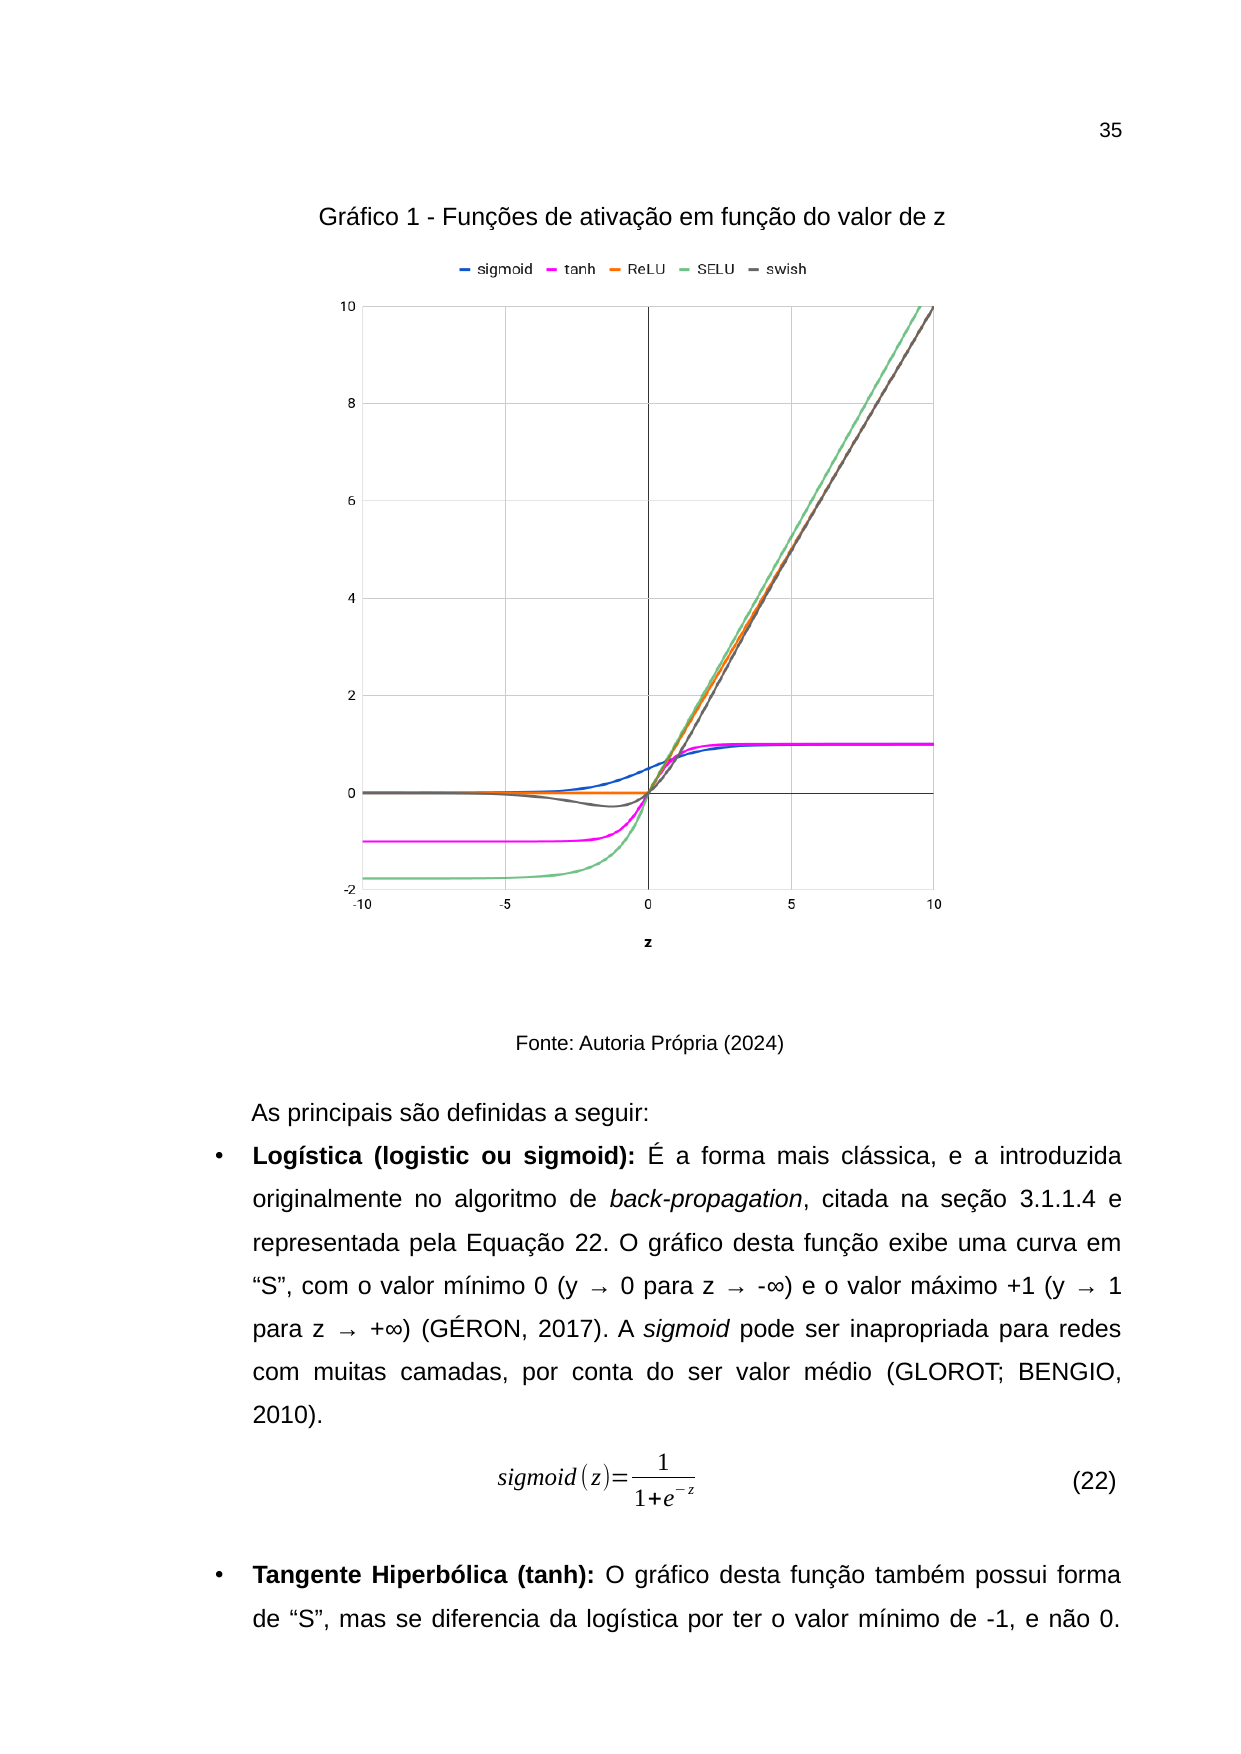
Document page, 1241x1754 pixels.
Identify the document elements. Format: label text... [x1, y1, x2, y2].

table_header (22) [1017, 1443, 1122, 1517]
table_header [177, 1443, 1017, 1517]
list Logística (logistic ou sigmoid): É a forma mais clássica, e a introduzida originalmente no algoritmo de back-propagation, citada na seção 3.1.1.4 e representada pela Equação 22. O gráfico desta função exibe uma curva em “S”, com o valor mínimo 0 (y → 0 para z → -∞) e o valor máximo +1 (y → 1 para z → +∞) (GÉRON, 2017). A sigmoid pode ser inapropriada para redes com muitas camadas, por conta do ser valor médio (GLOROT; BENGIO, 2010). [215, 1141, 1122, 1429]
picture [298, 230, 967, 981]
list Tangente Hiperbólica (tanh): O gráfico desta função também possui forma de “S”, mas se diferencia da logística por ter o valor mínimo de -1, e não 0. [215, 1560, 1122, 1632]
text As principais são definidas a seguir: [177, 1098, 1122, 1127]
text Fonte: Autoria Própria (2024) [177, 1031, 1122, 1055]
text Gráfico 1 - Funções de ativação em função do valor de z [281, 202, 984, 231]
